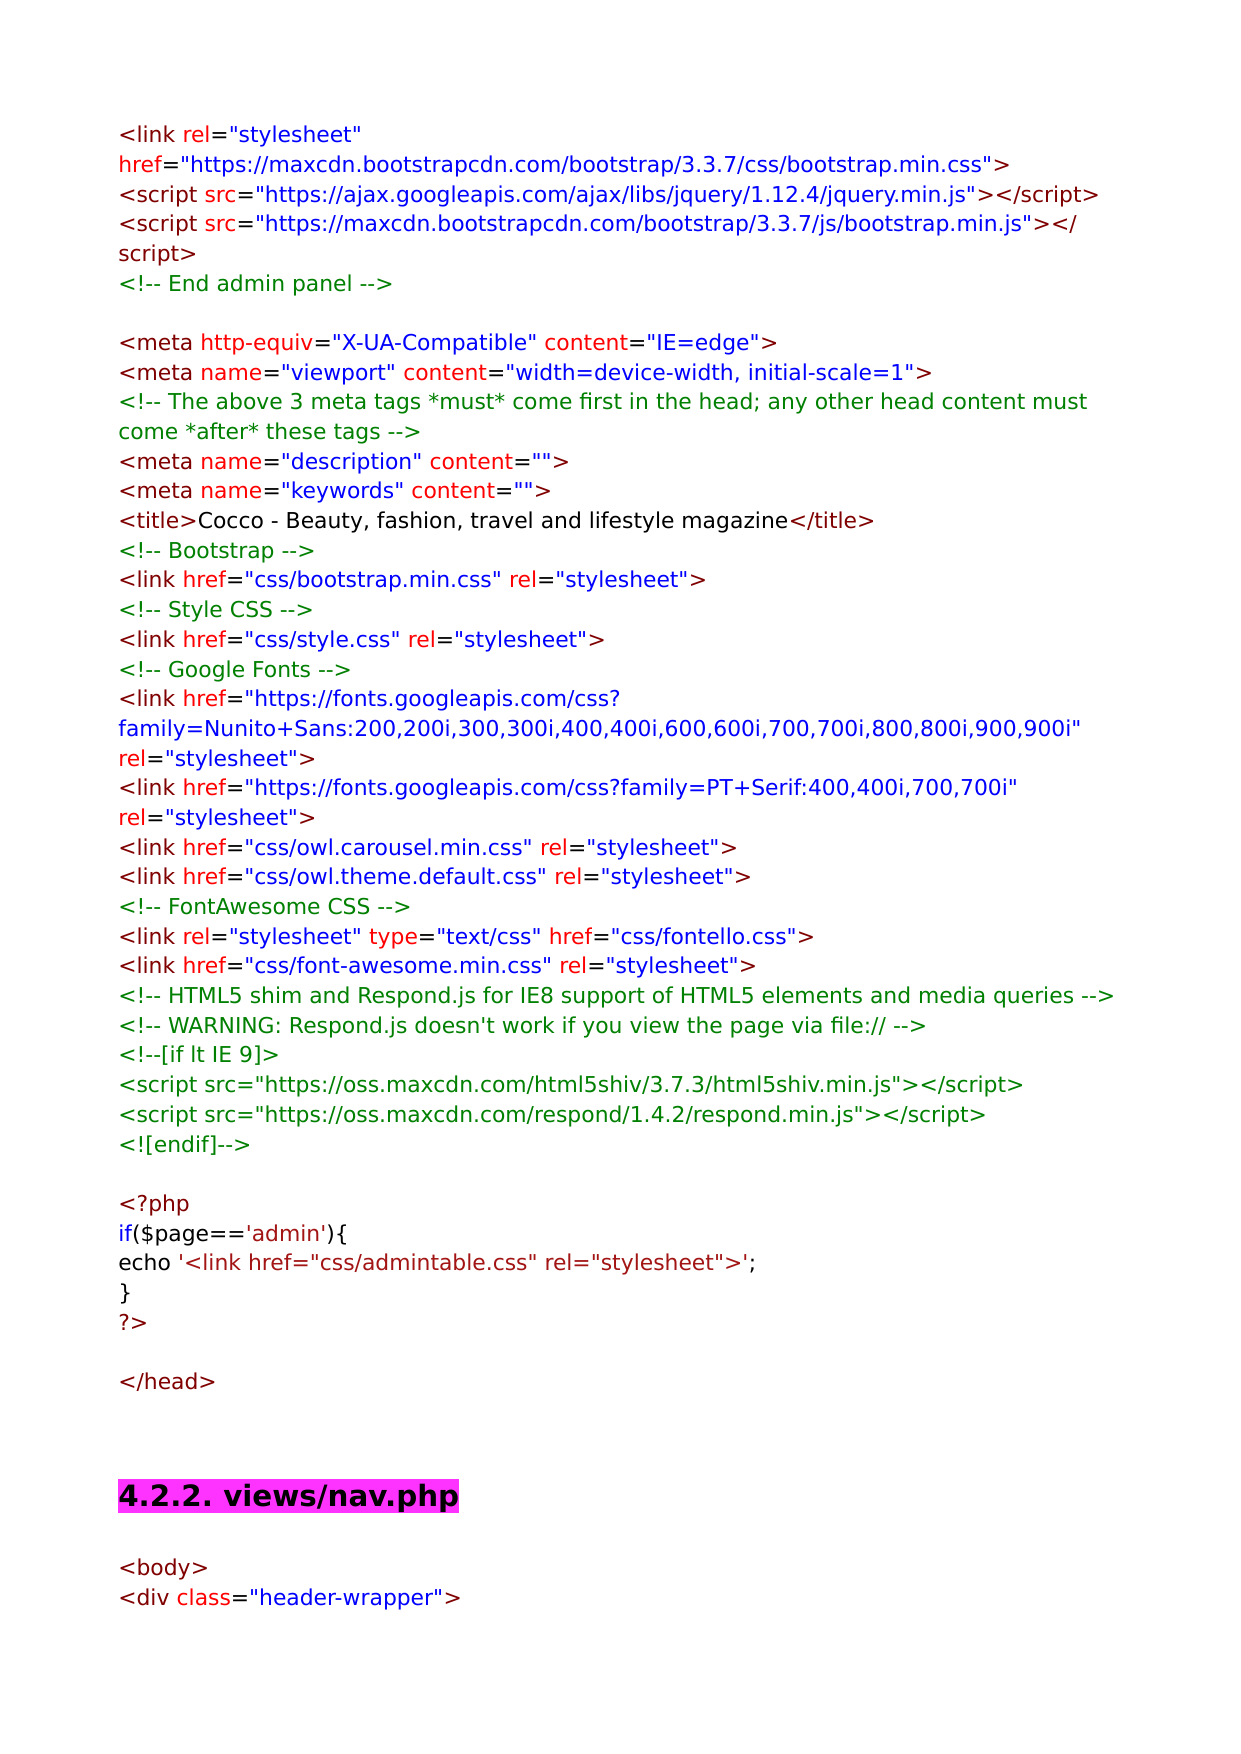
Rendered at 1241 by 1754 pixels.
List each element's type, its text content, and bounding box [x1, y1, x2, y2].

text <!-- WARNING: Respond.js doesn't work if you view the page via file:// --> [118, 1009, 1122, 1038]
text <div class="header-wrapper"> [118, 1581, 1122, 1610]
text <link href="https://fonts.googleapis.com/css?family=Nunito+Sans:200,200i,300,300i,400,400i,600,600i,700,700i,800,800i,900,900i" [118, 682, 1122, 742]
text <link href="css/style.css" rel="stylesheet"> [118, 623, 1122, 652]
text <link href="css/owl.theme.default.css" rel="stylesheet"> [118, 860, 1122, 890]
text ?> [118, 1306, 1122, 1335]
text <link href="css/bootstrap.min.css" rel="stylesheet"> [118, 563, 1122, 593]
text <!--[if lt IE 9]> [118, 1038, 1122, 1068]
text <script src="https://oss.maxcdn.com/html5shiv/3.7.3/html5shiv.min.js"></script> [118, 1068, 1122, 1098]
text <meta name="viewport" content="width=device-width, initial-scale=1"> [118, 356, 1122, 385]
text <![endif]--> [118, 1127, 1122, 1157]
text <!-- End admin panel --> [118, 267, 1122, 296]
text rel="stylesheet"> [118, 742, 1122, 771]
text <link href="css/owl.carousel.min.css" rel="stylesheet"> [118, 831, 1122, 860]
text <meta http-equiv="X-UA-Compatible" content="IE=edge"> [118, 326, 1122, 356]
text <body> [118, 1551, 1122, 1581]
text <title>Cocco - Beauty, fashion, travel and lifestyle magazine</title> [118, 504, 1122, 534]
text <script src="https://maxcdn.bootstrapcdn.com/bootstrap/3.3.7/js/bootstrap.min.js"></script> [118, 207, 1122, 267]
text <link href="https://fonts.googleapis.com/css?family=PT+Serif:400,400i,700,700i" rel="stylesheet"> [118, 771, 1122, 831]
text <?php [118, 1187, 1122, 1217]
text } [118, 1276, 1122, 1306]
text <!-- Bootstrap --> [118, 534, 1122, 563]
text <meta name="keywords" content=""> [118, 474, 1122, 504]
text <script src="https://oss.maxcdn.com/respond/1.4.2/respond.min.js"></script> [118, 1098, 1122, 1127]
text <!-- HTML5 shim and Respond.js for IE8 support of HTML5 elements and media queries --> [118, 979, 1122, 1009]
text <!-- Style CSS --> [118, 593, 1122, 623]
text <!-- The above 3 meta tags *must* come first in the head; any other head content must come *after* these tags --> [118, 385, 1122, 445]
text <!-- Google Fonts --> [118, 652, 1122, 682]
text <meta name="description" content=""> [118, 445, 1122, 474]
text if($page=='admin'){ [118, 1217, 1122, 1246]
text <link rel="stylesheet" href="https://maxcdn.bootstrapcdn.com/bootstrap/3.3.7/css/bootstrap.min.css"> [118, 118, 1122, 177]
text <link href="css/font-awesome.min.css" rel="stylesheet"> [118, 949, 1122, 979]
text <script src="https://ajax.googleapis.com/ajax/libs/jquery/1.12.4/jquery.min.js"></script> [118, 177, 1122, 207]
text <link rel="stylesheet" type="text/css" href="css/fontello.css"> [118, 920, 1122, 949]
text <!-- FontAwesome CSS --> [118, 890, 1122, 920]
text </head> [118, 1365, 1122, 1395]
text echo '<link href="css/admintable.css" rel="stylesheet">'; [118, 1246, 1122, 1276]
subtitle 4.2.2. views/nav.php [118, 1479, 1122, 1513]
